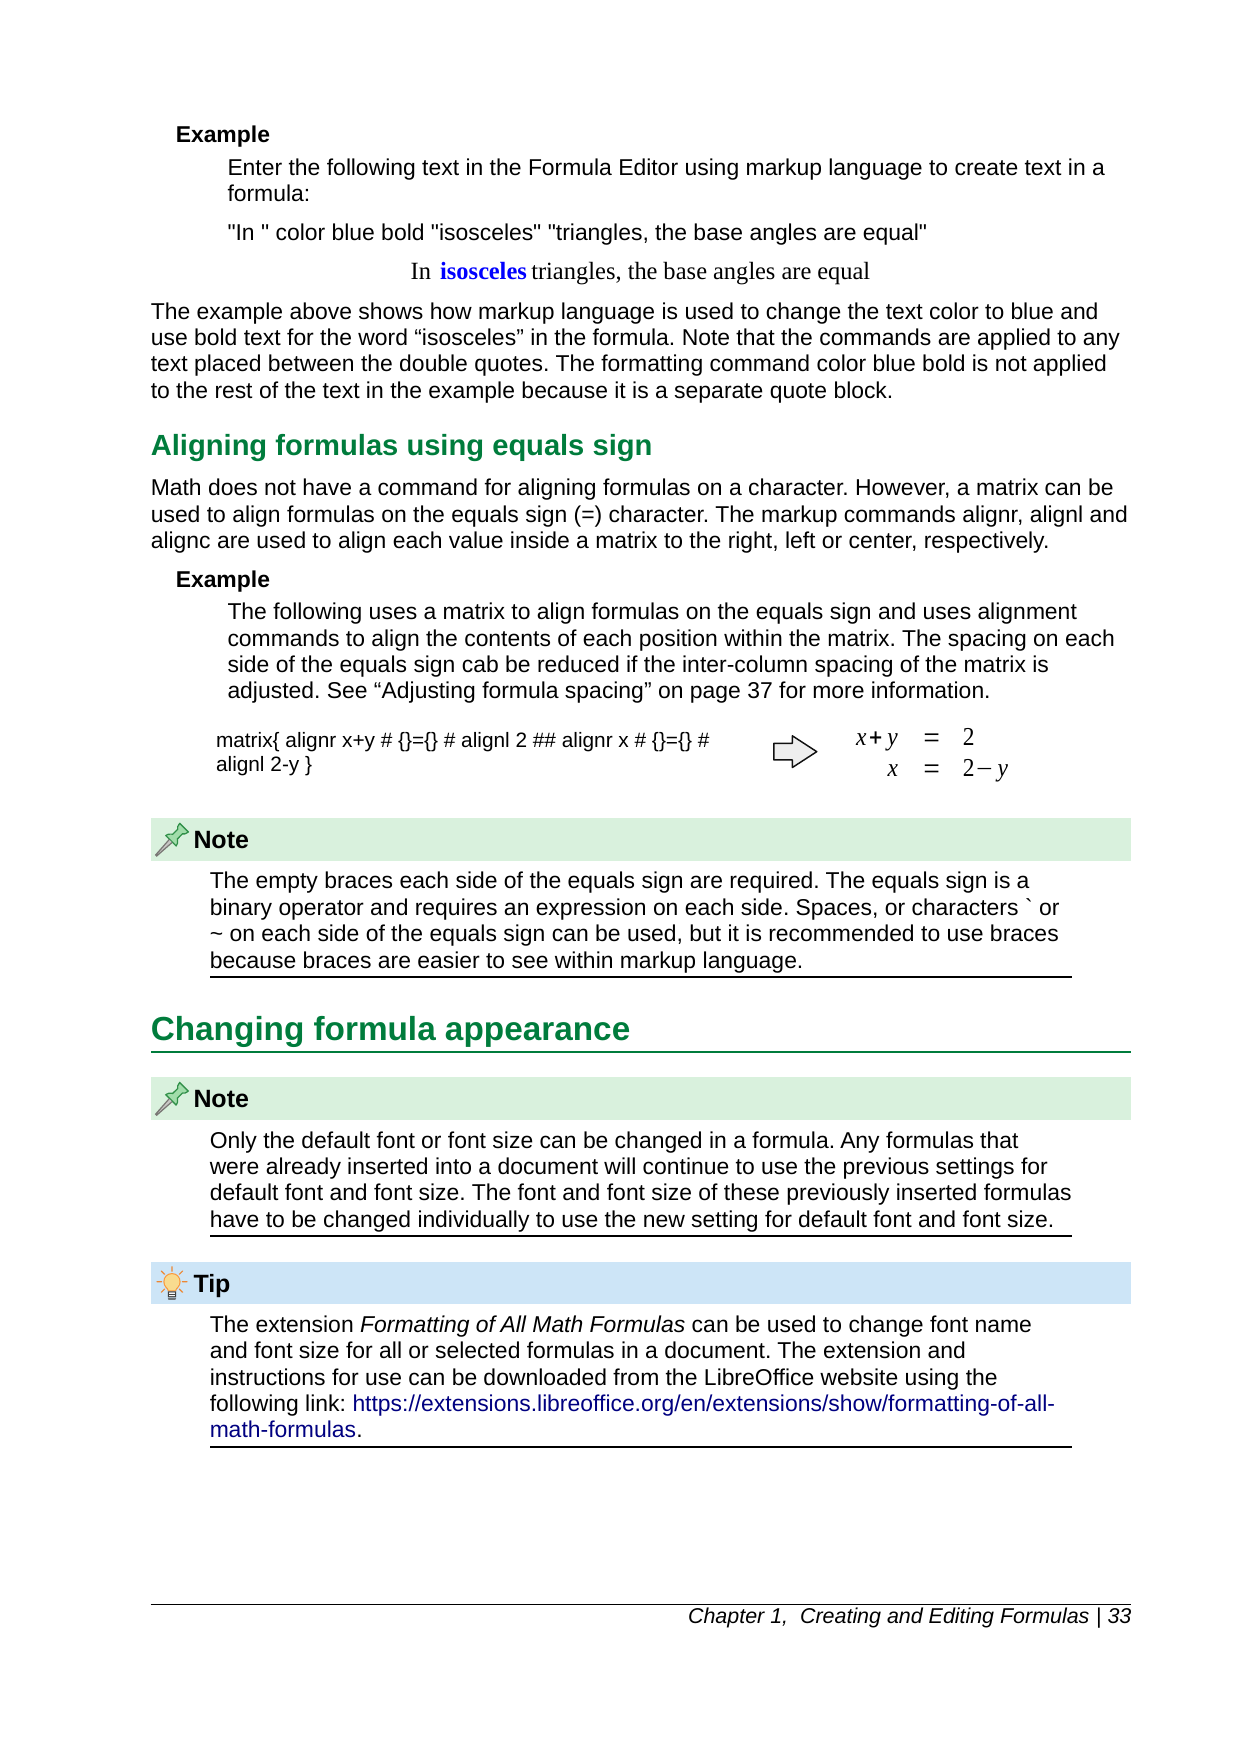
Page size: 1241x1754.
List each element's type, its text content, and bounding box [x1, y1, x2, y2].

text The example above shows how markup language is used to change the text color to blue and use bold text for the word “isosceles” in the formula. Note that the commands are applied to any text placed between the double quotes. The formatting command color blue bold is not applied to the rest of the text in the example because it is a separate quote block. [151, 298, 1131, 403]
subtitle Note [151, 1077, 1131, 1120]
text Enter the following text in the Formula Editor using markup language to create text in a formula: [227, 154, 1131, 206]
text Math does not have a command for aligning formulas on a character. However, a matrix can be used to align formulas on the equals sign (=) character. The markup commands alignr, alignl and alignc are used to align each value inside a matrix to the right, left or center, respectively. [151, 474, 1131, 553]
text Only the default font or font size can be changed in a formula. Any formulas that were already inserted into a document will continue to use the previous settings for default font and font size. The font and font size of these previously inserted formulas have to be changed individually to use the new setting for default font and font size. [209, 1127, 1072, 1237]
table_header [833, 716, 1078, 793]
text The empty braces each side of the equals sign are required. The equals sign is a binary operator and requires an expression on each side. Spaces, or characters ` or ~ on each side of the equals sign can be used, but it is recommended to use braces because braces are easier to see within markup language. [209, 867, 1072, 978]
table_header [762, 716, 833, 793]
text The following uses a matrix to align formulas on the equals sign and uses alignment commands to align the contents of each position within the matrix. The spacing on each side of the equals sign cab be reduced if the inter-column spacing of the matrix is adjusted. See “Adjusting formula spacing” on page 37 for more information. [227, 598, 1131, 704]
text The extension Formatting of All Math Formulas can be used to change font name and font size for all or selected formulas in a document. The extension and instructions for use can be downloaded from the LibreOffice website using the following link: https://extensions.libreoffice.org/en/extensions/show/formatting-of-all-math-formulas. [209, 1311, 1072, 1448]
text "In " color blue bold "isosceles" "triangles, the base angles are equal" [227, 219, 1131, 245]
table_header matrix{ alignr x+y # {}={} # alignl 2 ## alignr x # {}={} # alignl 2-y } [204, 716, 762, 793]
subtitle Note [151, 818, 1131, 861]
subtitle Aligning formulas using equals sign [151, 428, 1131, 462]
text Example [176, 121, 1131, 147]
subtitle Changing formula appearance [151, 1009, 1131, 1051]
text Example [176, 566, 1131, 592]
subtitle Tip [193, 1262, 1131, 1304]
